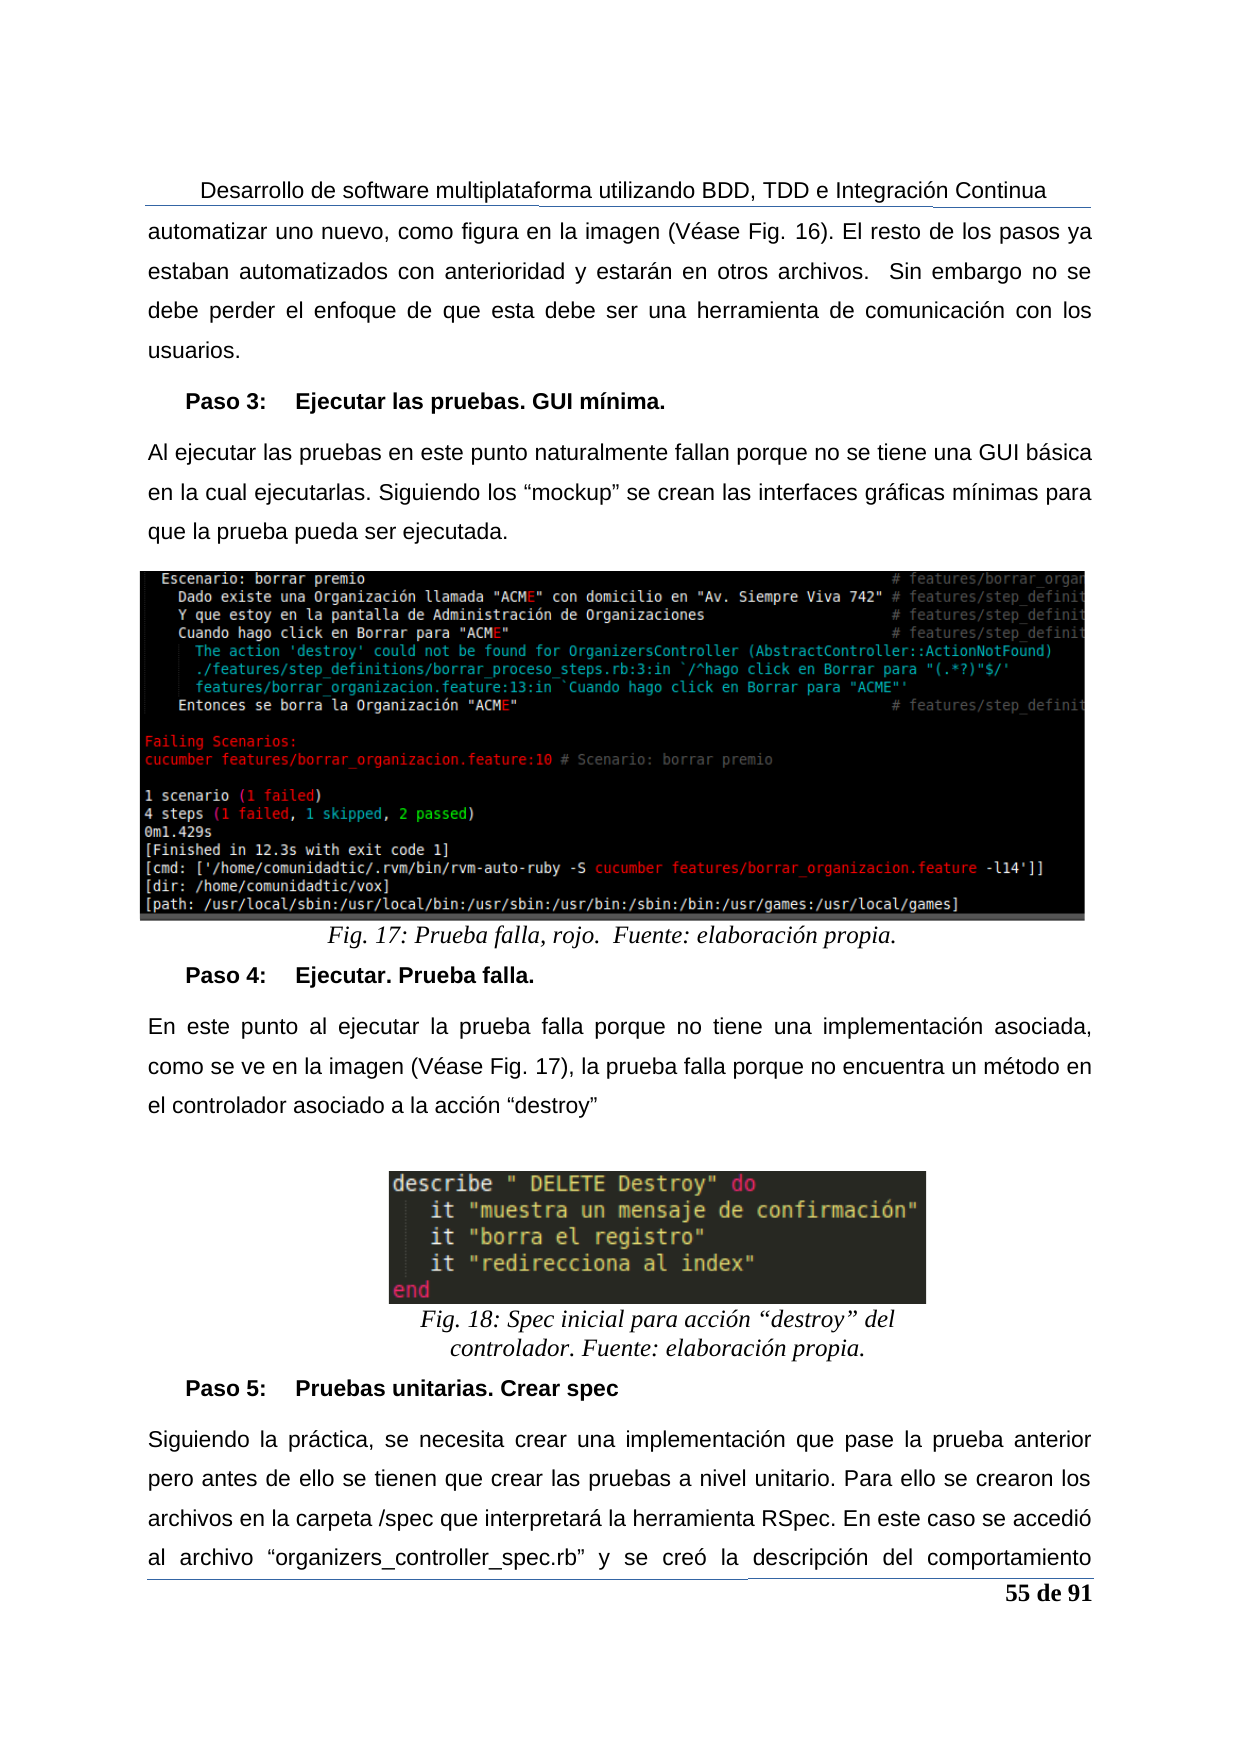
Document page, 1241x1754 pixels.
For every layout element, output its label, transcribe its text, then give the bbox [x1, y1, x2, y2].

picture [388, 1171, 927, 1304]
picture [139, 571, 1085, 921]
text En este punto al ejecutar la prueba falla porque no tiene una implementación asociada, como se ve en la imagen (Véase Fig. 17), la prueba falla porque no encuentra un método en el controlador asociado a la acción “destroy” [148, 1013, 1093, 1118]
list Pruebas unitarias. Crear spec [185, 1143, 1093, 1401]
text Fig. 17: Prueba falla, rojo. Fuente: elaboración propia. [140, 921, 1085, 949]
text Siguiendo la práctica, se necesita crear una implementación que pase la prueba anterior pero antes de ello se tienen que crear las pruebas a nivel unitario. Para ello se crearon los archivos en la carpeta /spec que interpretará la herramienta RSpec. En este caso se accedió al archivo “organizers_controller_spec.rb” y se creó la descripción del comportamiento esperado, como se ve en la imagen (Véase Fig. Error: No se encuentra la fuente de referencia). [148, 1426, 1093, 1571]
text [140, 559, 1085, 571]
text automatizar uno nuevo, como figura en la imagen (Véase Fig. 16). El resto de los pasos ya estaban automatizados con anterioridad y estarán en otros archivos. Sin embargo no se debe perder el enfoque de que esta debe ser una herramienta de comunicación con los usuarios. [148, 218, 1093, 363]
list Ejecutar. Prueba falla. [185, 569, 1093, 988]
text Al ejecutar las pruebas en este punto naturalmente fallan porque no se tiene una GUI básica en la cual ejecutarlas. Siguiendo los “mockup” se crean las interfaces gráficas mínimas para que la prueba pueda ser ejecutada. [148, 439, 1093, 544]
list Fig. 18: Spec inicial para acción “destroy” del controlador. Fuente: elaboración propia. [389, 1304, 926, 1362]
list Ejecutar las pruebas. GUI mínima. [185, 388, 1093, 414]
